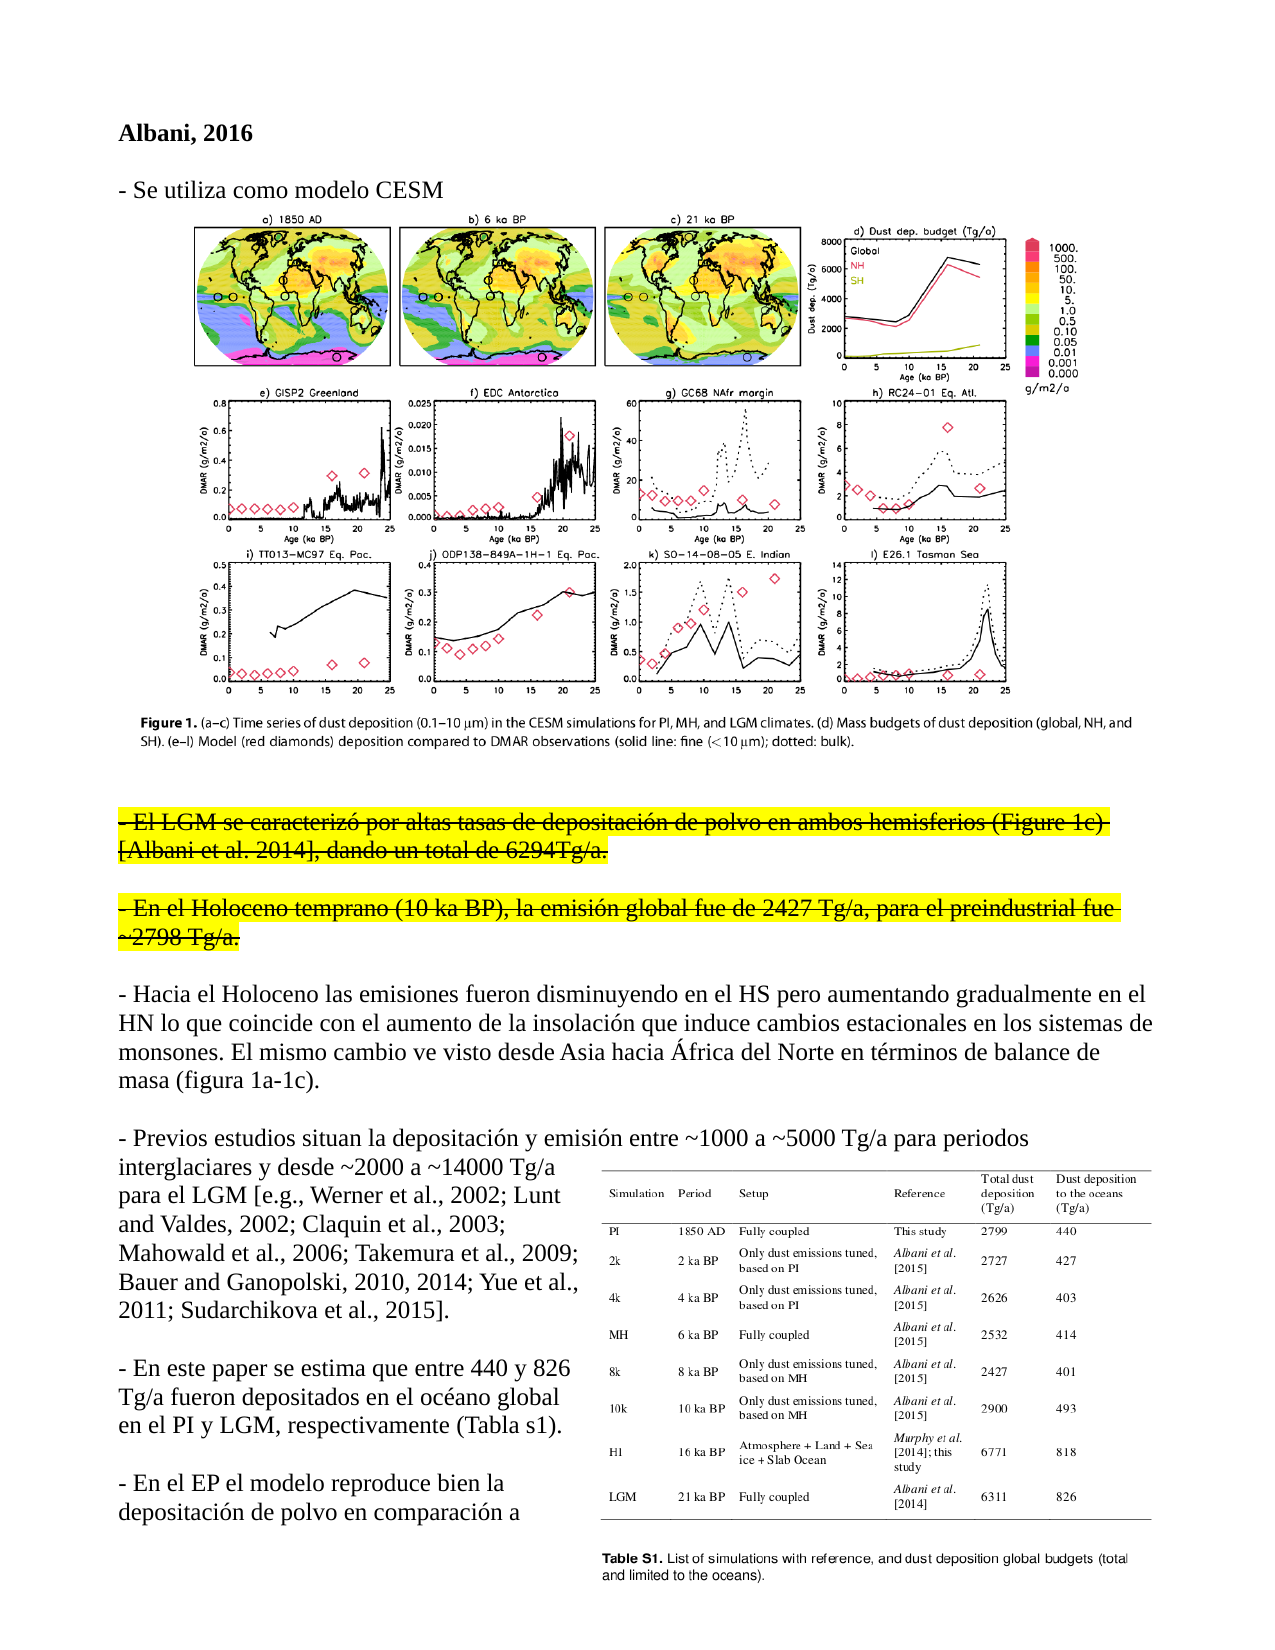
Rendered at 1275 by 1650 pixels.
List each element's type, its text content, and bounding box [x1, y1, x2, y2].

text - El LGM se caracterizó por altas tasas de depositación de polvo en ambos hemisferios (Figure 1c) [Albani et al. 2014], dando un total de 6294Tg/a. [118, 807, 1157, 864]
text - Se utiliza como modelo CESM [118, 176, 1157, 204]
text - En el EP el modelo reproduce bien la depositación de polvo en comparación a [118, 1468, 580, 1526]
text - Hacia el Holoceno las emisiones fueron disminuyendo en el HS pero aumentando gradualmente en el HN lo que coincide con el aumento de la insolación que induce cambios estacionales en los sistemas de monsones. El mismo cambio ve visto desde Asia hacia África del Norte en términos de balance de masa (figura 1a-1c). [118, 979, 1157, 1094]
picture [580, 1161, 1163, 1592]
text - Previos estudios situan la depositación y emisión entre ~1000 a ~5000 Tg/a para periodos interglaciares y desde ~2000 a ~14000 Tg/a para el LGM [e.g., Werner et al., 2002; Lunt and Valdes, 2002; Claquin et al., 2003; Mahowald et al., 2006; Takemura et al., 2009; Bauer and Ganopolski, 2010, 2014; Yue et al., 2011; Sudarchikova et al., 2015]. [118, 1123, 1157, 1324]
text - En este paper se estima que entre 440 y 826 Tg/a fueron depositados en el océano global en el PI y LGM, respectivamente (Tabla s1). [118, 1353, 580, 1439]
text - En el Holoceno temprano (10 ka BP), la emisión global fue de 2427 Tg/a, para el preindustrial fue ~2798 Tg/a. [118, 893, 1157, 951]
text Albani, 2016 [118, 118, 1157, 147]
picture [134, 210, 1134, 750]
